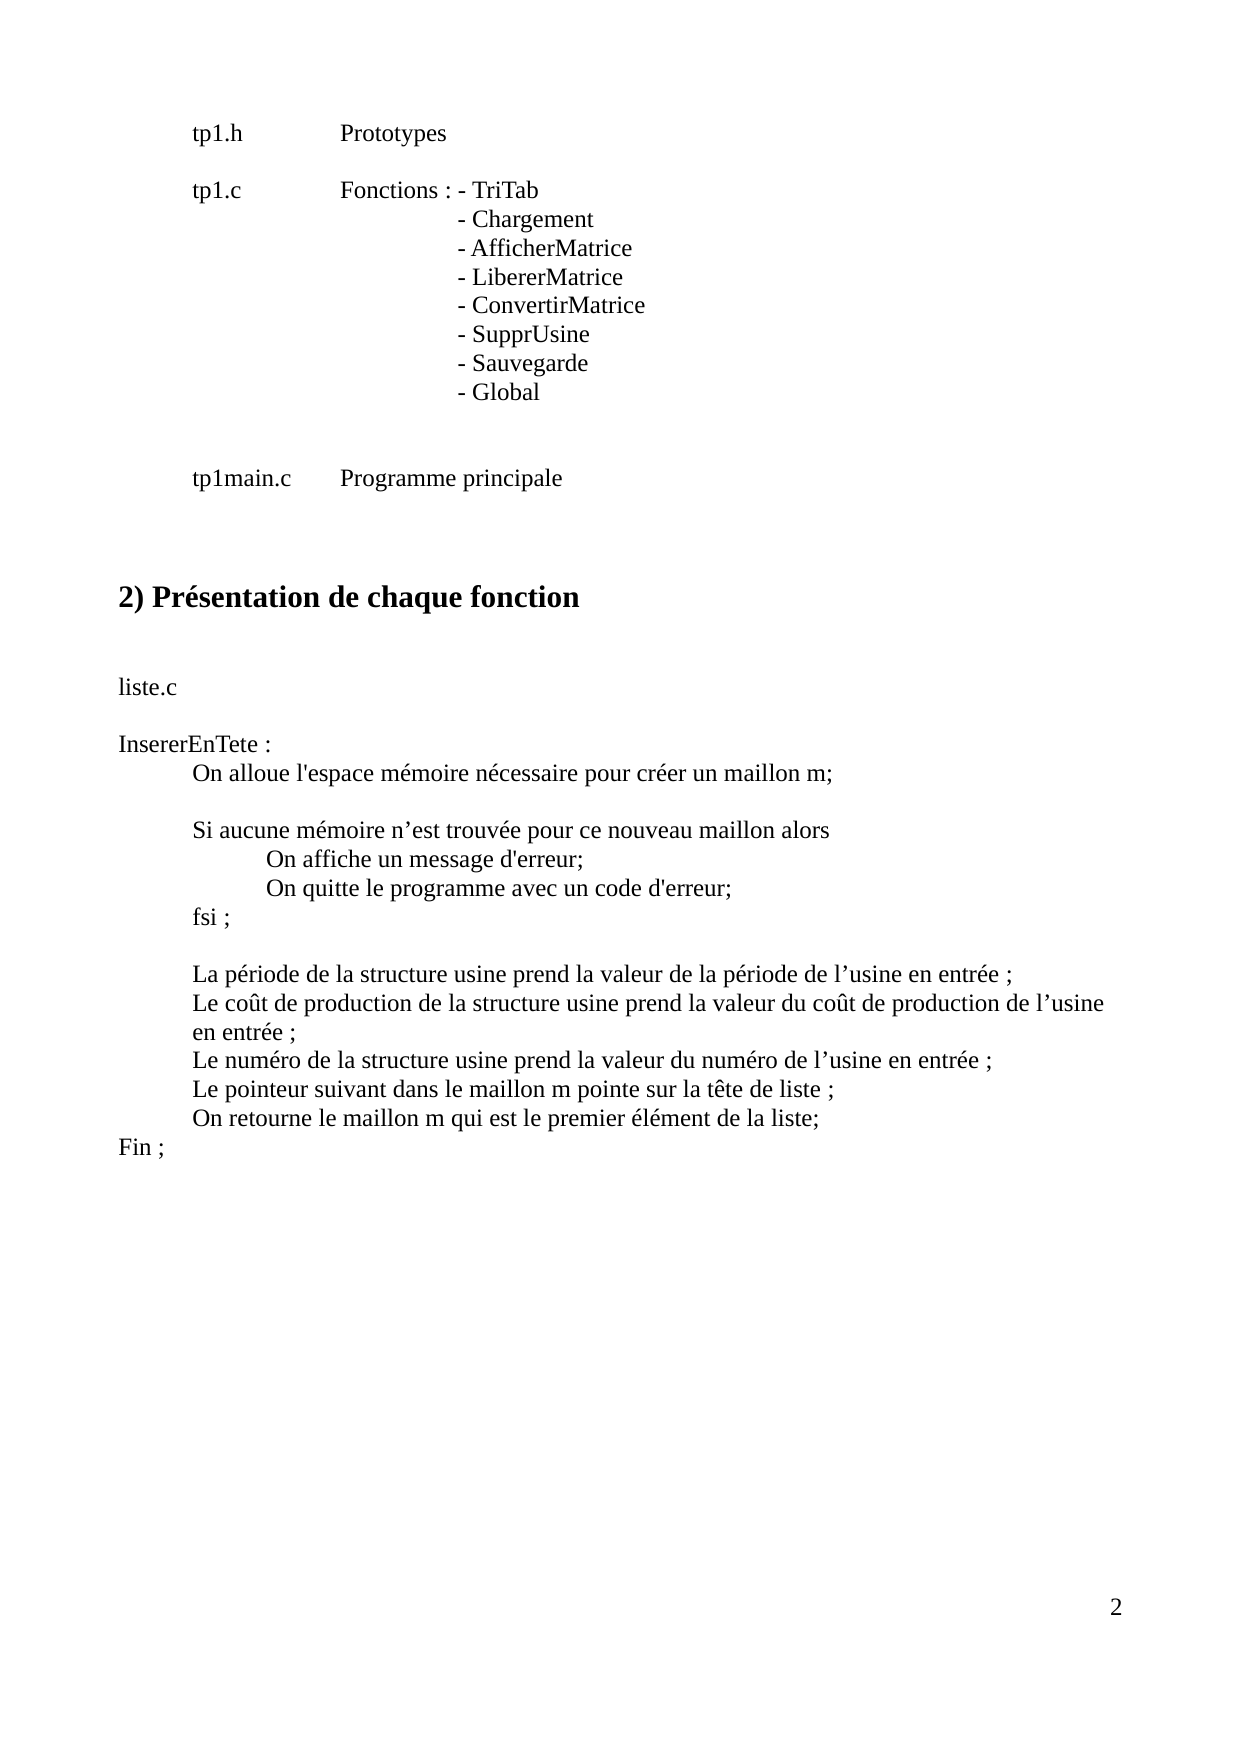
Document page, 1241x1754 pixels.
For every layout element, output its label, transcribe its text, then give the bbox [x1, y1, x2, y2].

text Si aucune mémoire n’est trouvée pour ce nouveau maillon alors [118, 815, 1122, 844]
text liste.c [118, 672, 1122, 700]
text tp1.h Prototypes [118, 118, 1122, 147]
text - ConvertirMatrice [118, 291, 1122, 319]
text - Chargement [118, 204, 1122, 233]
text Le coût de production de la structure usine prend la valeur du coût de production de l’usine en entrée ; [118, 988, 1122, 1045]
text fsi ; [118, 902, 1122, 930]
text On alloue l'espace mémoire nécessaire pour créer un maillon m; [118, 758, 1122, 787]
text - Global [118, 377, 1122, 406]
text 2) Présentation de chaque fonction [118, 578, 1122, 614]
text - AfficherMatrice [118, 233, 1122, 262]
text - SupprUsine [118, 319, 1122, 348]
text Le numéro de la structure usine prend la valeur du numéro de l’usine en entrée ; [118, 1045, 1122, 1074]
text 2 [118, 1592, 1122, 1620]
text Le pointeur suivant dans le maillon m pointe sur la tête de liste ; [118, 1074, 1122, 1103]
text - Sauvegarde [118, 348, 1122, 377]
text On retourne le maillon m qui est le premier élément de la liste; [118, 1103, 1122, 1132]
text - LibererMatrice [118, 262, 1122, 291]
text On quitte le programme avec un code d'erreur; [118, 873, 1122, 902]
text InsererEnTete : [118, 729, 1122, 758]
text tp1main.c Programme principale [118, 463, 1122, 492]
text La période de la structure usine prend la valeur de la période de l’usine en entrée ; [118, 959, 1122, 988]
text tp1.c Fonctions : - TriTab [118, 176, 1122, 204]
text Fin ; [118, 1132, 1122, 1160]
text On affiche un message d'erreur; [118, 844, 1122, 873]
